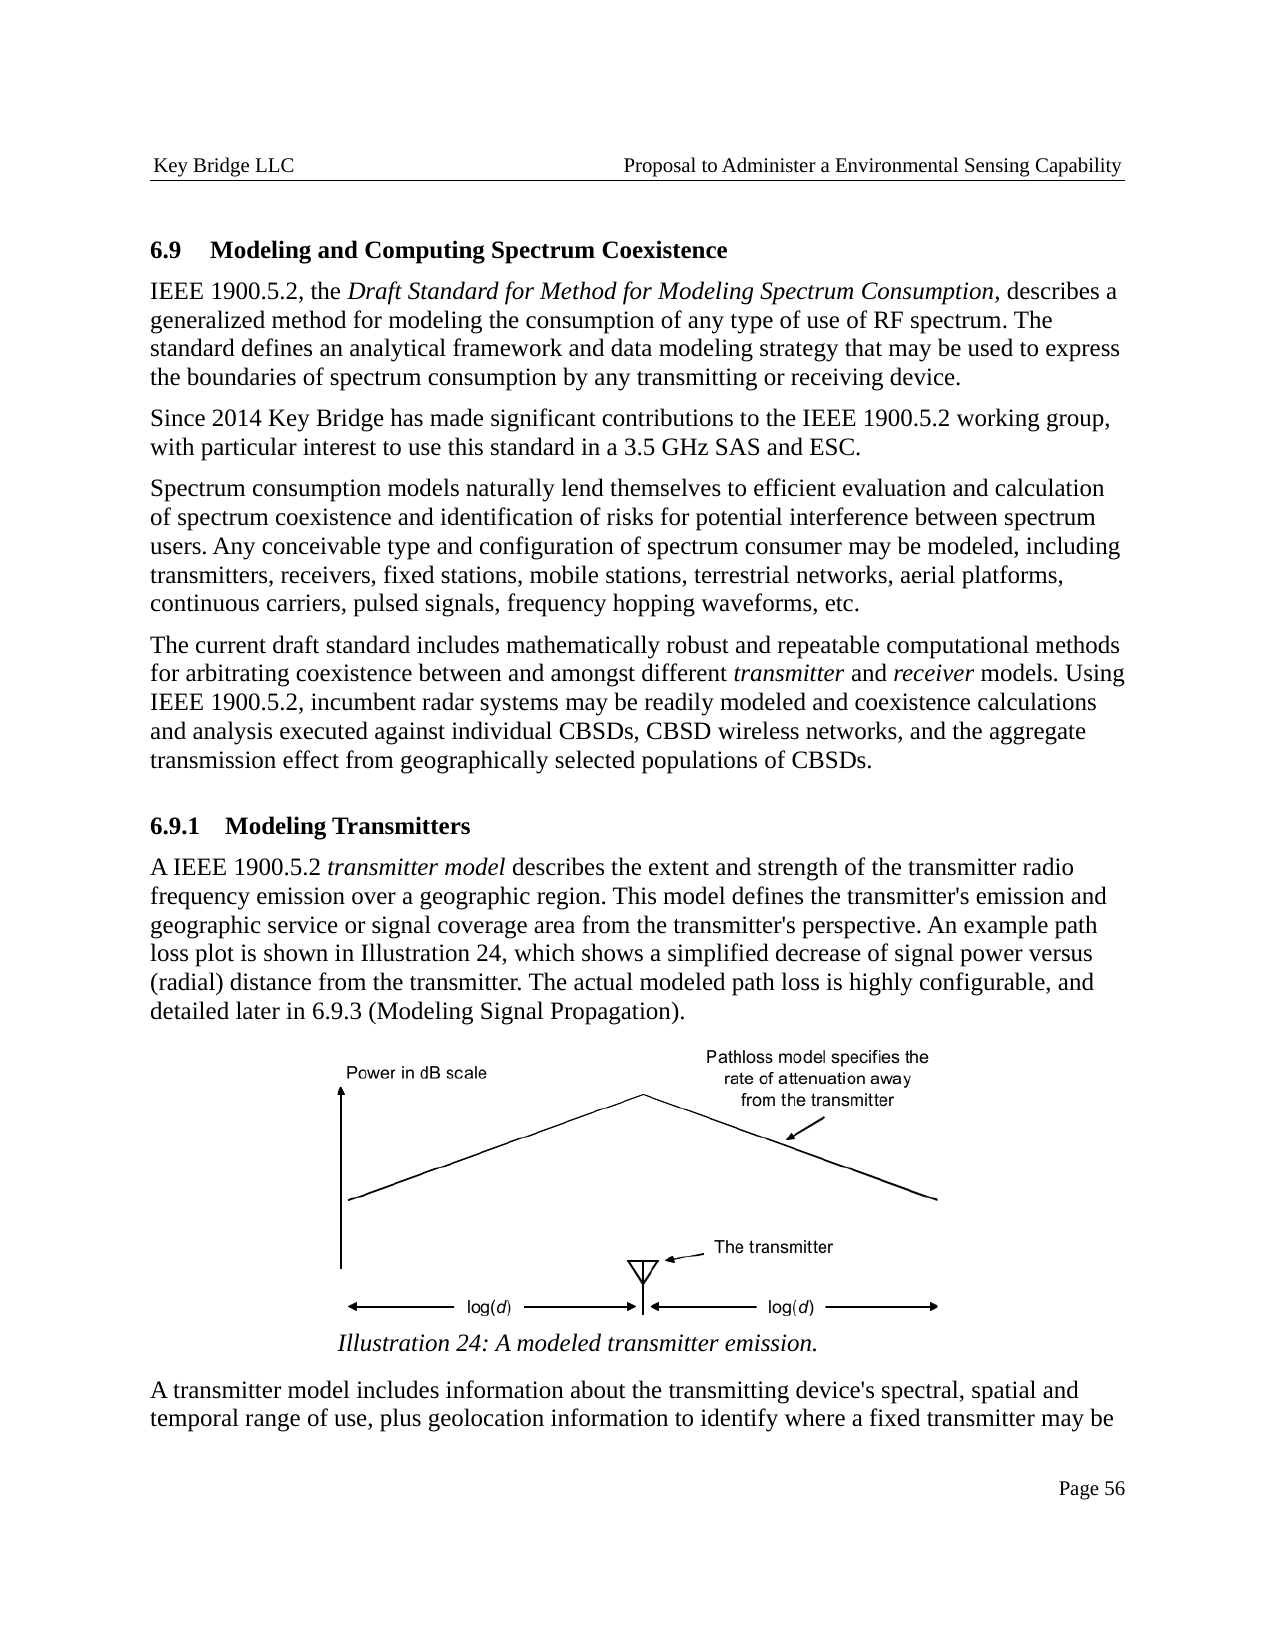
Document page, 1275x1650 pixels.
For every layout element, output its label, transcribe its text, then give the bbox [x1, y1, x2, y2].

text A transmitter model includes information about the transmitting device's spectral, spatial and temporal range of use, plus geolocation information to identify where a fixed transmitter may be [150, 1037, 1125, 1432]
subtitle Modeling and Computing Spectrum Coexistence [150, 235, 1125, 263]
text A IEEE 1900.5.2 transmitter model describes the extent and strength of the transmitter radio frequency emission over a geographic region. This model defines the transmitter's emission and geographic service or signal coverage area from the transmitter's perspective. An example path loss plot is shown in Illustration 24, which shows a simplified decrease of signal power versus (radial) distance from the transmitter. The actual modeled path loss is highly configurable, and detailed later in 6.9.3 (Modeling Signal Propagation). [150, 852, 1125, 1025]
text Illustration 24: A modeled transmitter emission. [337, 1316, 937, 1357]
text IEEE 1900.5.2, the Draft Standard for Method for Modeling Spectrum Consumption, describes a generalized method for modeling the consumption of any type of use of RF spectrum. The standard defines an analytical framework and data modeling strategy that may be used to express the boundaries of spectrum consumption by any transmitting or receiving device. [150, 276, 1125, 391]
text Since 2014 Key Bridge has made significant contributions to the IEEE 1900.5.2 working group, with particular interest to use this standard in a 3.5 GHz SAS and ESC. [150, 403, 1125, 461]
text The current draft standard includes mathematically robust and repeatable computational methods for arbitrating coexistence between and amongst different transmitter and receiver models. Using IEEE 1900.5.2, incumbent radar systems may be readily modeled and coexistence calculations and analysis executed against individual CBSDs, CBSD wireless networks, and the aggregate transmission effect from geographically selected populations of CBSDs. [150, 630, 1125, 773]
picture [337, 1049, 938, 1316]
text Spectrum consumption models naturally lend themselves to efficient evaluation and calculation of spectrum coexistence and identification of risks for potential interference between spectrum users. Any conceivable type and configuration of spectrum consumer may be modeled, including transmitters, receivers, fixed stations, mobile stations, terrestrial networks, aerial platforms, continuous carriers, pulsed signals, frequency hopping waveforms, etc. [150, 473, 1125, 617]
subtitle Modeling Transmitters [150, 811, 1125, 840]
